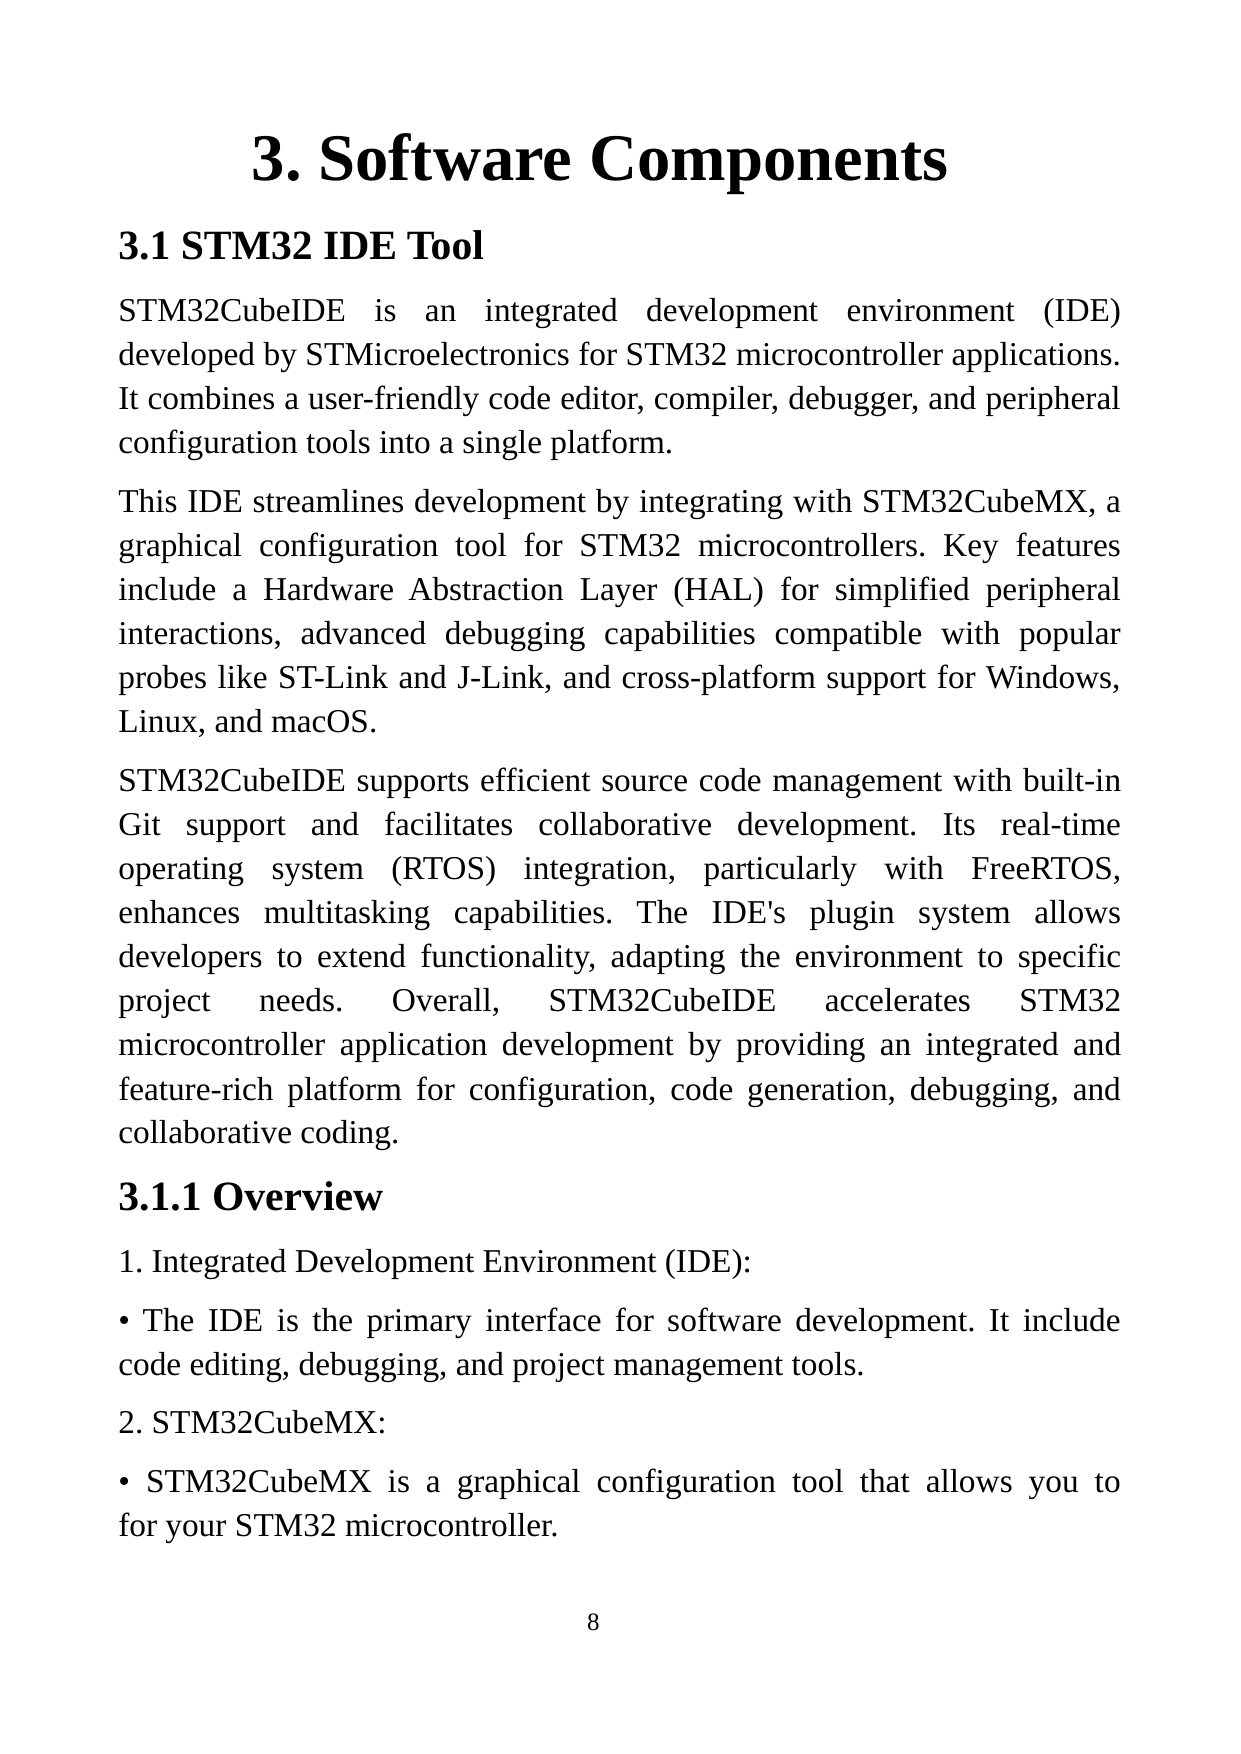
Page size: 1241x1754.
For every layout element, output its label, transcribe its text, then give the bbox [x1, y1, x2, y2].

text This IDE streamlines development by integrating with STM32CubeMX, a graphical configuration tool for STM32 microcontrollers. Key features include a Hardware Abstraction Layer (HAL) for simplified peripheral interactions, advanced debugging capabilities compatible with popular probes like ST-Link and J-Link, and cross-platform support for Windows, Linux, and macOS. [118, 481, 1122, 740]
text • STM32CubeMX is a graphical configuration tool that allows you to for your STM32 microcontroller. [118, 1461, 1122, 1543]
text STM32CubeIDE is an integrated development environment (IDE) developed by STMicroelectronics for STM32 microcontroller applications. It combines a user-friendly code editor, compiler, debugger, and peripheral configuration tools into a single platform. [118, 291, 1122, 461]
text • The IDE is the primary interface for software development. It include code editing, debugging, and project management tools. [118, 1300, 1122, 1382]
text 3.1 STM32 IDE Tool [118, 221, 1122, 269]
text STM32CubeIDE supports efficient source code management with built-in Git support and facilitates collaborative development. Its real-time operating system (RTOS) integration, particularly with FreeRTOS, enhances multitasking capabilities. The IDE's plugin system allows developers to extend functionality, adapting the environment to specific project needs. Overall, STM32CubeIDE accelerates STM32 microcontroller application development by providing an integrated and feature-rich platform for configuration, code generation, debugging, and collaborative coding. [118, 760, 1122, 1151]
text 2. STM32CubeMX: [118, 1402, 1122, 1441]
text 1. Integrated Development Environment (IDE): [118, 1241, 1122, 1279]
text 3. Software Components [118, 118, 1122, 195]
text 3.1.1 Overview [118, 1171, 1122, 1219]
